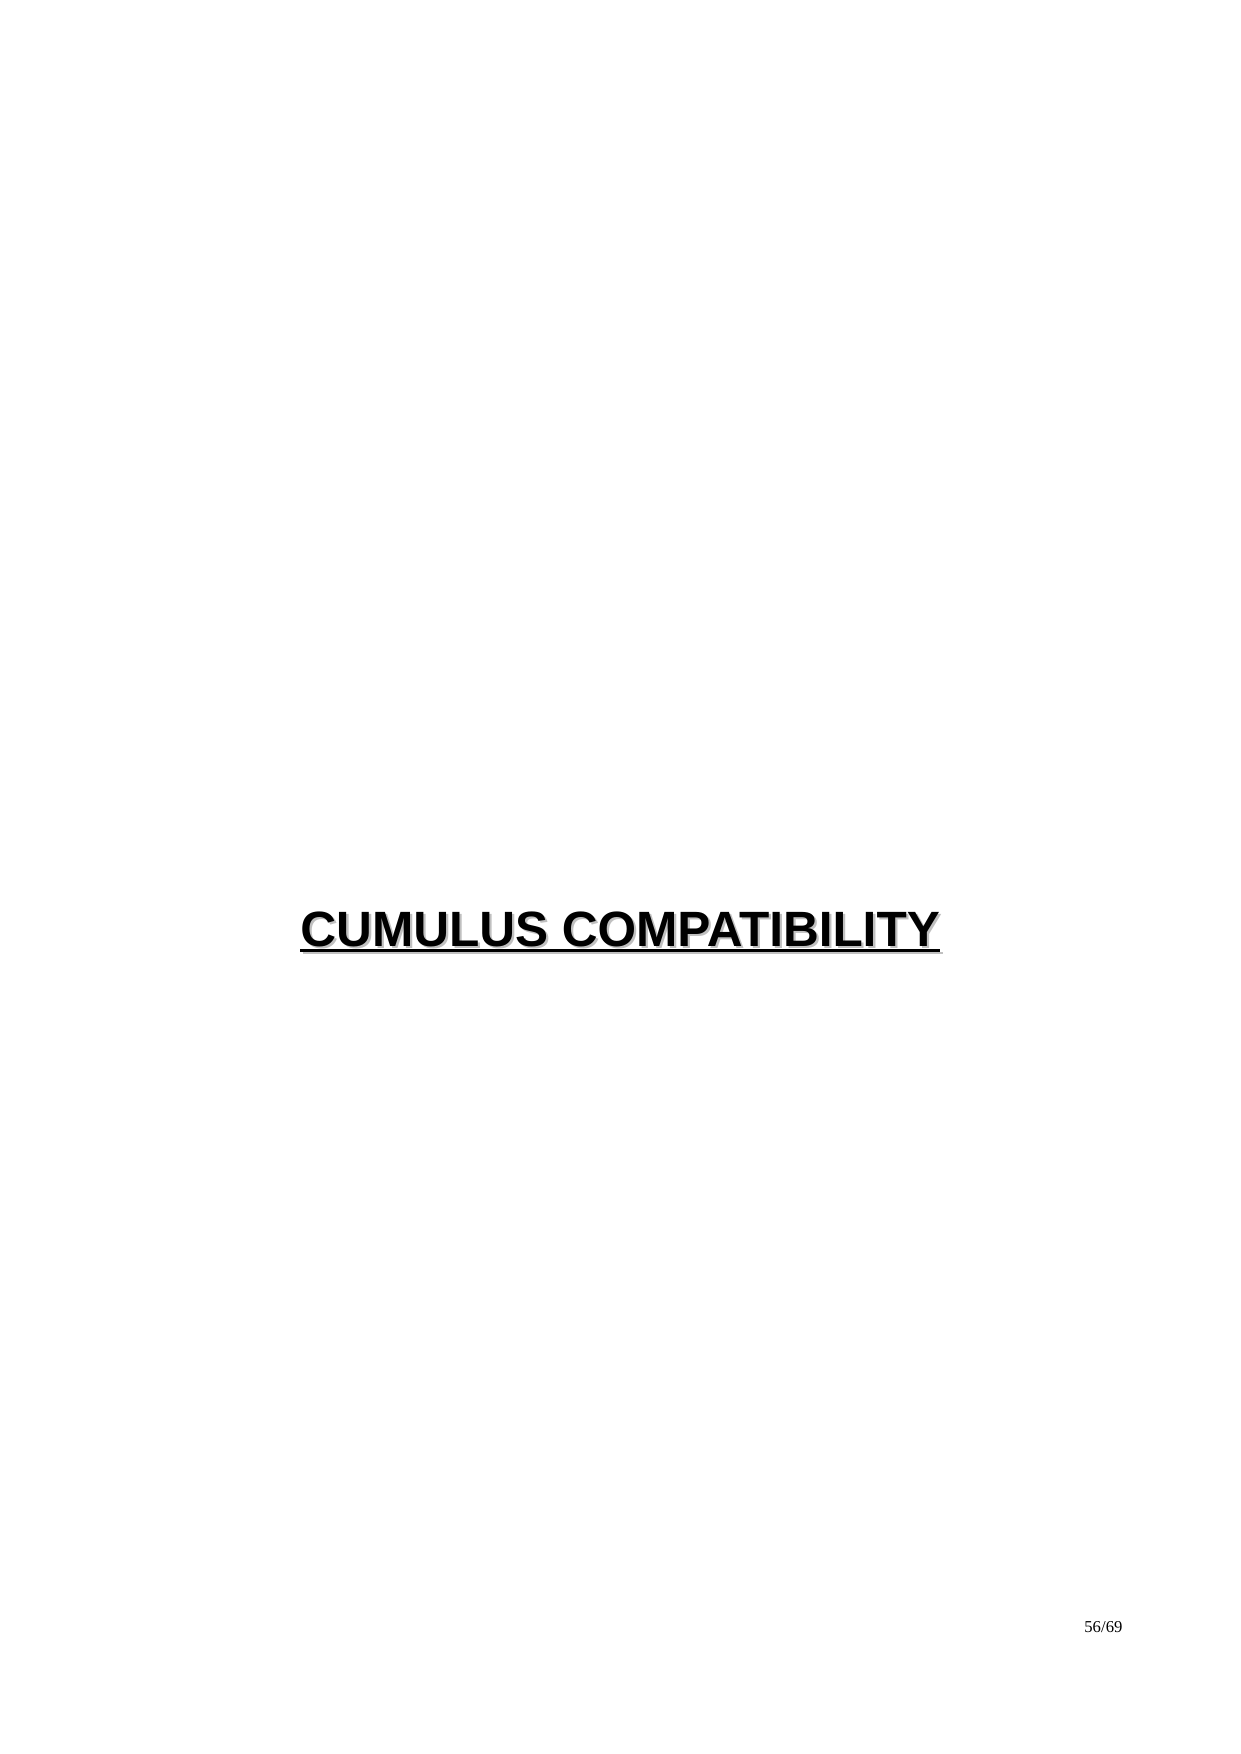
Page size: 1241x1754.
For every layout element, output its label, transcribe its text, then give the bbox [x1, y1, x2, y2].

subtitle CUMULUS COMPATIBILITY [118, 900, 1122, 957]
